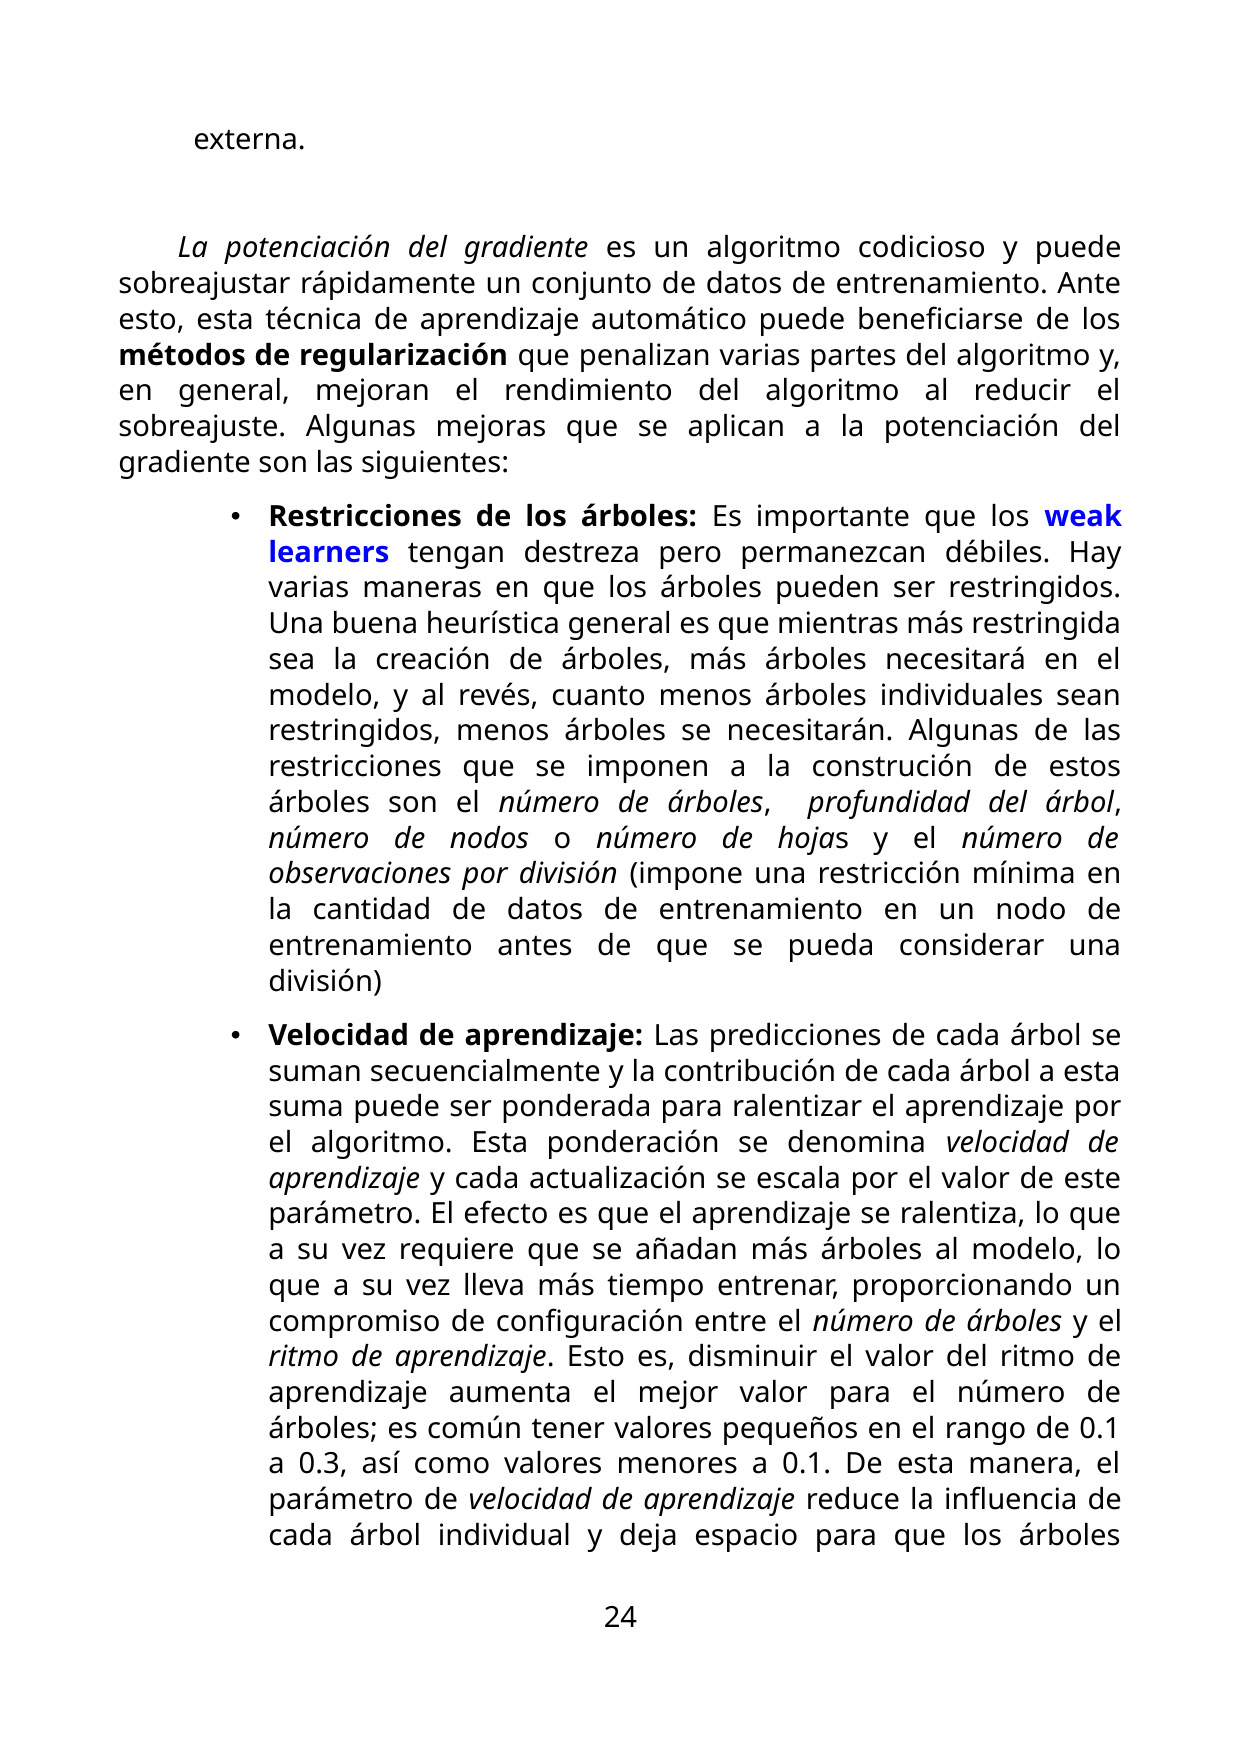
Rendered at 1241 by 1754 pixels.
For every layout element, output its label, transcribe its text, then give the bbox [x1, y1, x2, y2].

list externa. [156, 118, 1122, 158]
text La potenciación del gradiente es un algoritmo codicioso y puede sobreajustar rápidamente un conjunto de datos de entrenamiento. Ante esto, esta técnica de aprendizaje automático puede beneficiarse de los métodos de regularización que penalizan varias partes del algoritmo y, en general, mejoran el rendimiento del algoritmo al reducir el sobreajuste. Algunas mejoras que se aplican a la potenciación del gradiente son las siguientes: [118, 227, 1122, 481]
list Restricciones de los árboles: Es importante que los weak learners tengan destreza pero permanezcan débiles. Hay varias maneras en que los árboles pueden ser restringidos. Una buena heurística general es que mientras más restringida sea la creación de árboles, más árboles necesitará en el modelo, y al revés, cuanto menos árboles individuales sean restringidos, menos árboles se necesitarán. Algunas de las restricciones que se imponen a la construción de estos árboles son el número de árboles, profundidad del árbol, número de nodos o número de hojas y el número de observaciones por división (impone una restricción mínima en la cantidad de datos de entrenamiento en un nodo de entrenamiento antes de que se pueda considerar una división) [231, 495, 1122, 999]
list Velocidad de aprendizaje: Las predicciones de cada árbol se suman secuencialmente y la contribución de cada árbol a esta suma puede ser ponderada para ralentizar el aprendizaje por el algoritmo. Esta ponderación se denomina velocidad de aprendizaje y cada actualización se escala por el valor de este parámetro. El efecto es que el aprendizaje se ralentiza, lo que a su vez requiere que se añadan más árboles al modelo, lo que a su vez lleva más tiempo entrenar, proporcionando un compromiso de configuración entre el número de árboles y el ritmo de aprendizaje. Esto es, disminuir el valor del ritmo de aprendizaje aumenta el mejor valor para el número de árboles; es común tener valores pequeños en el rango de 0.1 a 0.3, así como valores menores a 0.1. De esta manera, el parámetro de velocidad de aprendizaje reduce la influencia de cada árbol individual y deja espacio para que los árboles [231, 1014, 1122, 1554]
